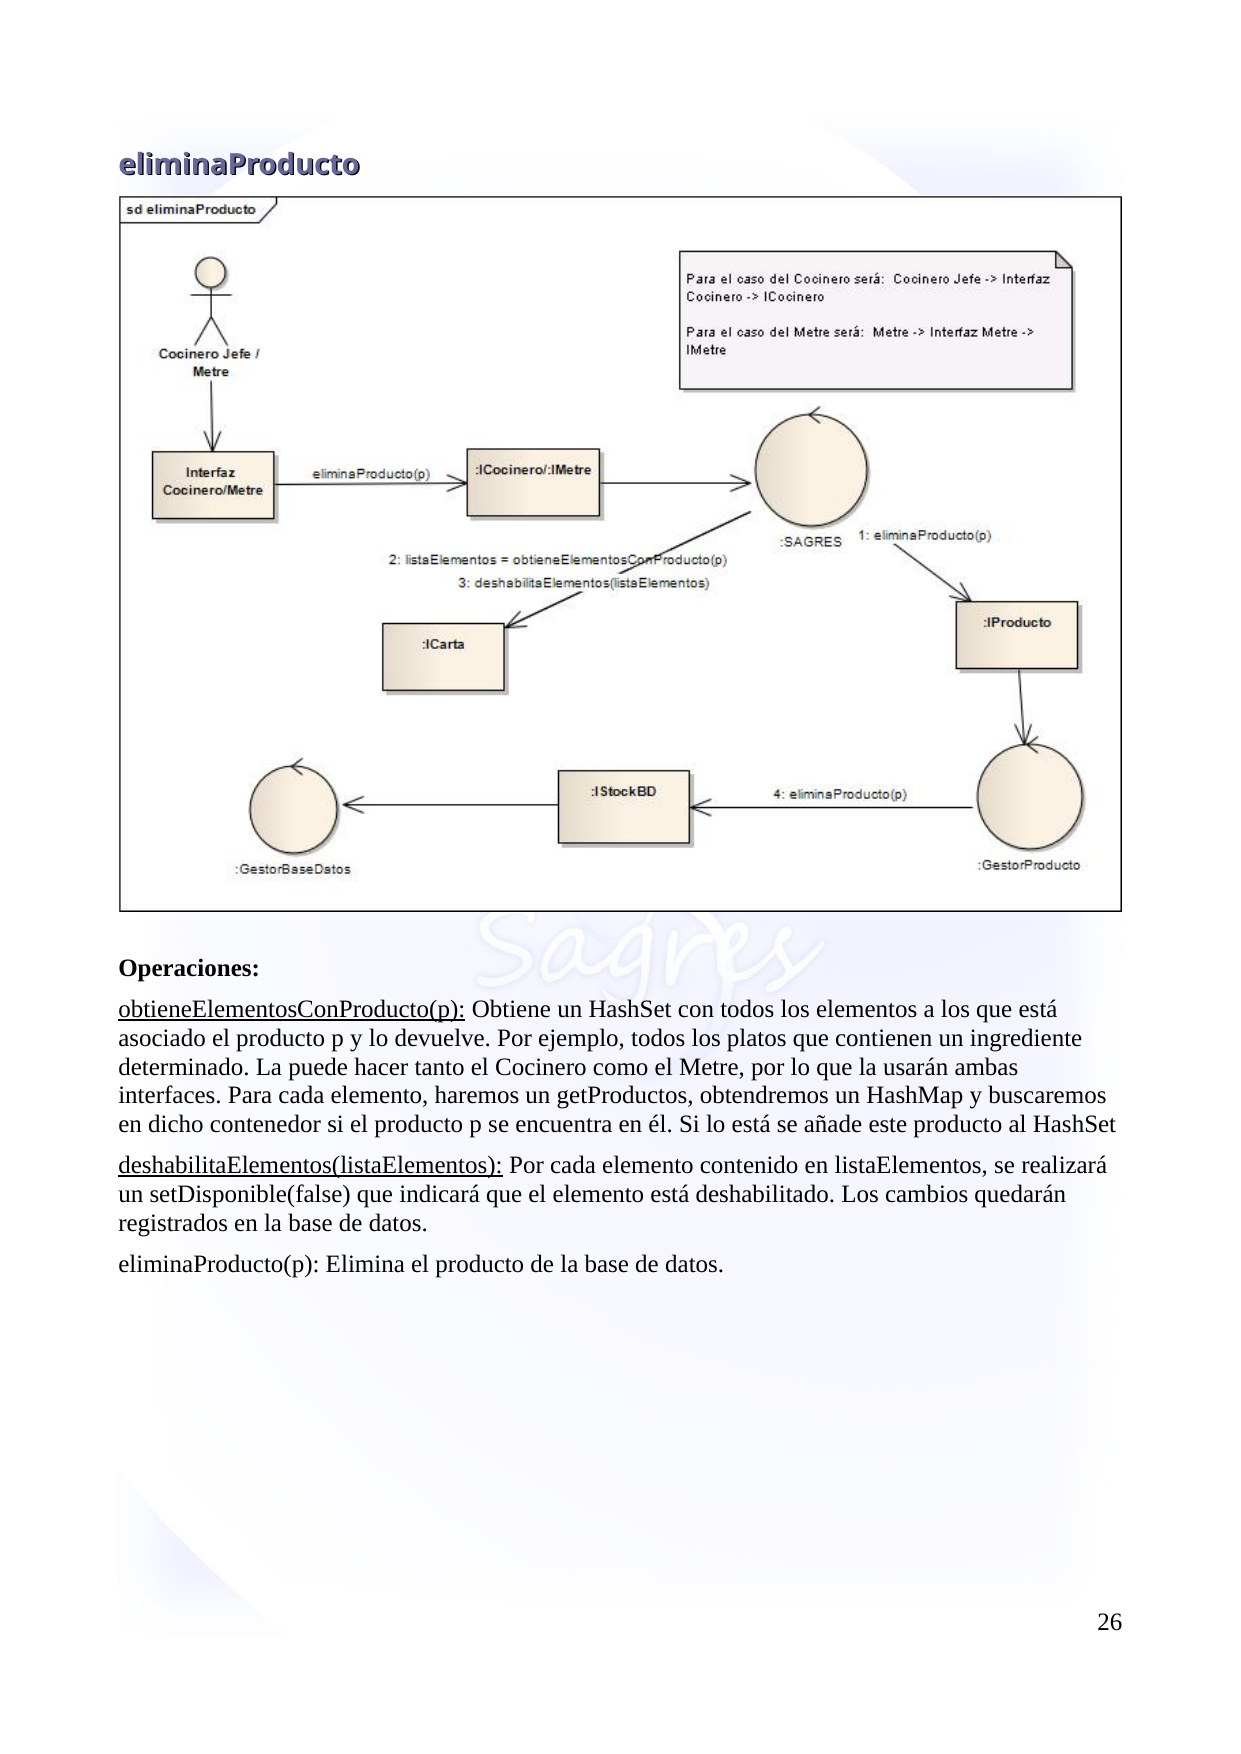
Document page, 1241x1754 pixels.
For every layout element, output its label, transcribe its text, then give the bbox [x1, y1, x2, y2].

text obtieneElementosConProducto(p): Obtiene un HashSet con todos los elementos a los que está asociado el producto p y lo devuelve. Por ejemplo, todos los platos que contienen un ingrediente determinado. La puede hacer tanto el Cocinero como el Metre, por lo que la usarán ambas interfaces. Para cada elemento, haremos un getProductos, obtendremos un HashMap y buscaremos en dicho contenedor si el producto p se encuentra en él. Si lo está se añade este producto al HashSet [118, 994, 1122, 1138]
picture [118, 982, 1122, 994]
picture [118, 1237, 1122, 1249]
picture [118, 183, 1122, 953]
picture [118, 118, 1122, 143]
text Operaciones: [118, 953, 1122, 982]
picture [118, 1138, 1122, 1150]
text deshabilitaElementos(listaElementos): Por cada elemento contenido en listaElementos, se realizará un setDisponible(false) que indicará que el elemento está deshabilitado. Los cambios quedarán registrados en la base de datos. [118, 1150, 1122, 1237]
picture [118, 1278, 1122, 1636]
subtitle eliminaProducto [118, 143, 1122, 183]
text eliminaProducto(p): Elimina el producto de la base de datos. [118, 1249, 1122, 1278]
